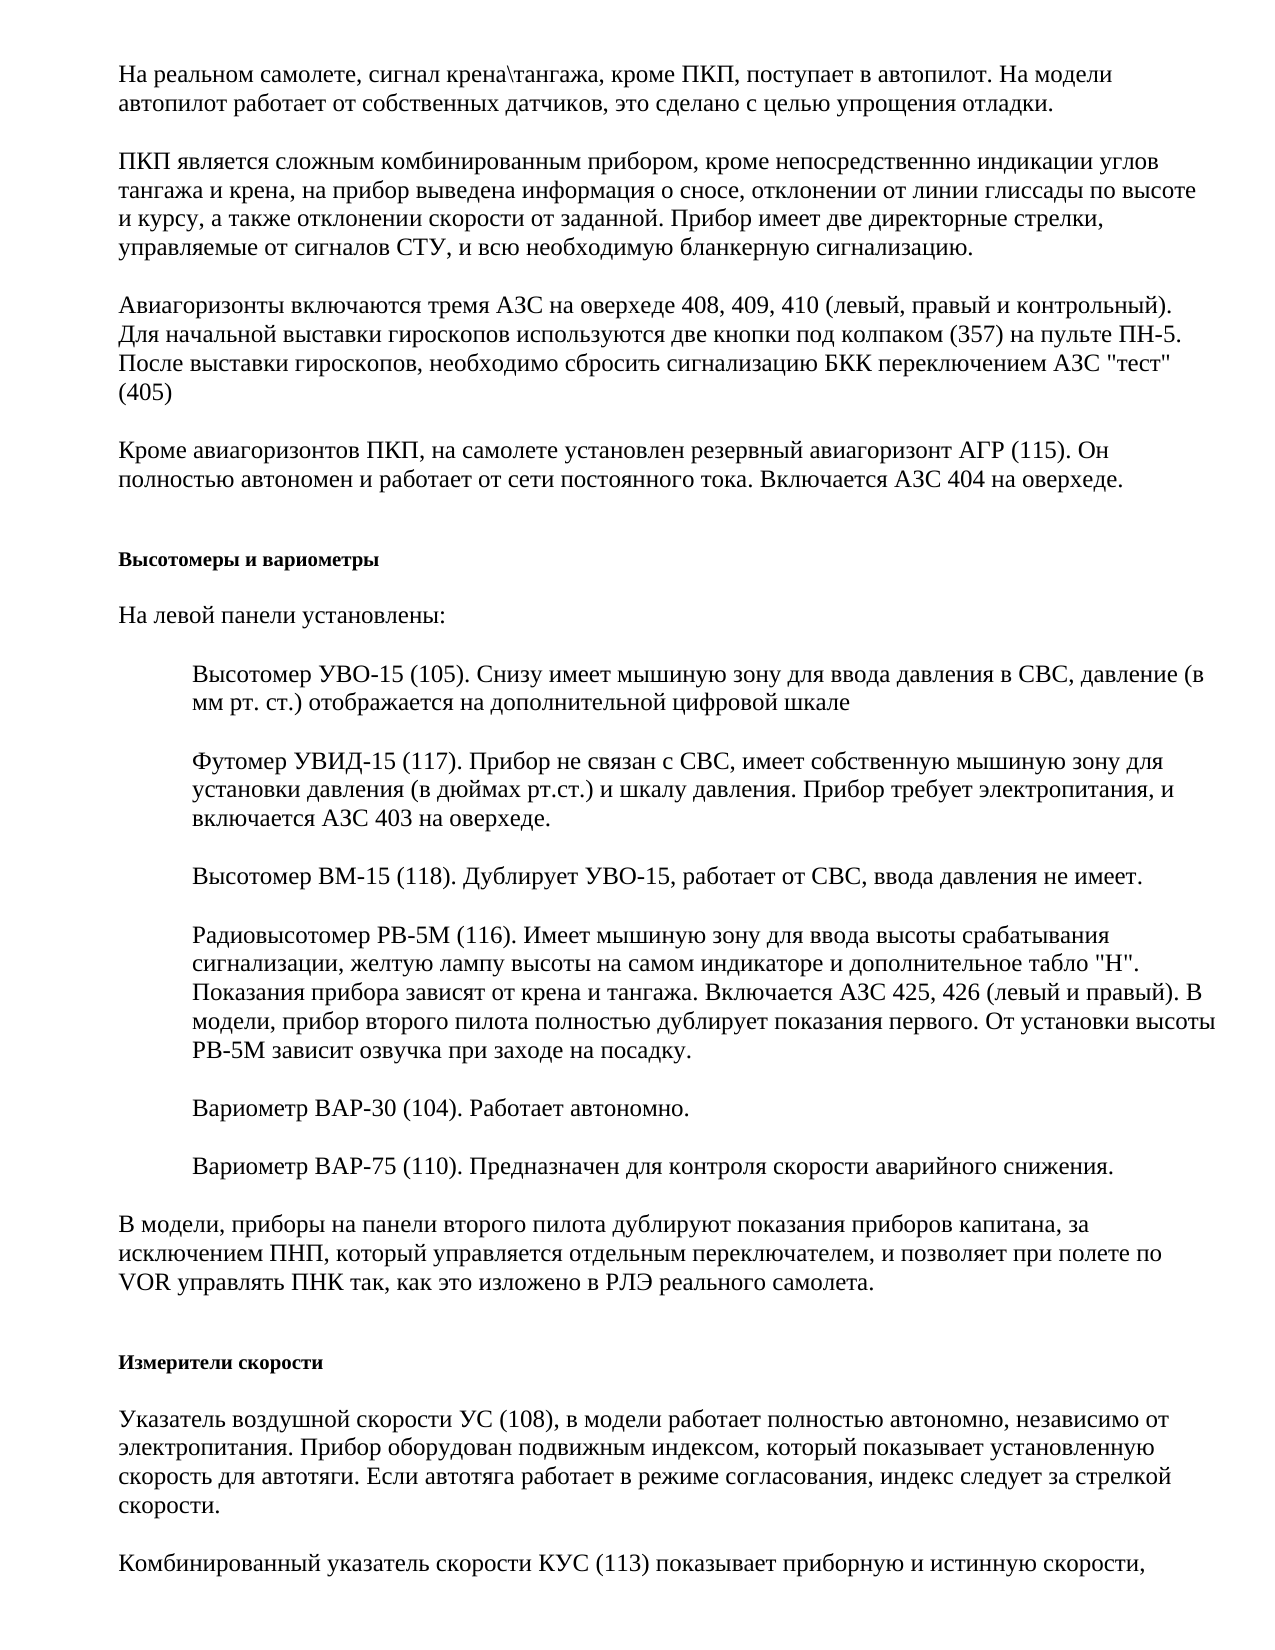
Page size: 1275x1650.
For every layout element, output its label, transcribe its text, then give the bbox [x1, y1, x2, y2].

subtitle Высотомеры и вариометры [118, 547, 1216, 571]
text ПКП является сложным комбинированным прибором, кроме непосредственнно индикации углов тангажа и крена, на прибор выведена информация о сносе, отклонении от линии глиссады по высоте и курсу, а также отклонении скорости от заданной. Прибор имеет две директорные стрелки, управляемые от сигналов СТУ, и всю необходимую бланкерную сигнализацию. [118, 146, 1216, 261]
list Футомер УВИД-15 (117). Прибор не связан с СВС, имеет собственную мышиную зону для установки давления (в дюймах рт.ст.) и шкалу давления. Прибор требует электропитания, и включается АЗС 403 на оверхеде. [162, 746, 1216, 832]
subtitle Измерители скорости [118, 1350, 1216, 1374]
text Авиагоризонты включаются тремя АЗС на оверхеде 408, 409, 410 (левый, правый и контрольный). Для начальной выставки гироскопов используются две кнопки под колпаком (357) на пульте ПН-5. После выставки гироскопов, необходимо сбросить сигнализацию БКК переключением АЗС "тест" (405) [118, 291, 1216, 406]
list Вариометр ВАР-75 (110). Предназначен для контроля скорости аварийного снижения. [162, 1151, 1216, 1180]
text Указатель воздушной скорости УС (108), в модели работает полностью автономно, независимо от электропитания. Прибор оборудован подвижным индексом, который показывает установленную скорость для автотяги. Если автотяга работает в режиме согласования, индекс следует за стрелкой скорости. [118, 1404, 1216, 1519]
list Радиовысотомер РВ-5М (116). Имеет мышиную зону для ввода высоты срабатывания сигнализации, желтую лампу высоты на самом индикаторе и дополнительное табло "H". Показания прибора зависят от крена и тангажа. Включается АЗС 425, 426 (левый и правый). В модели, прибор второго пилота полностью дублирует показания первого. От установки высоты РВ-5М зависит озвучка при заходе на посадку. [162, 920, 1216, 1063]
list Вариометр ВАР-30 (104). Работает автономно. [162, 1093, 1216, 1122]
text Комбинированный указатель скорости КУС (113) показывает приборную и истинную скорости, [118, 1548, 1216, 1577]
text В модели, приборы на панели второго пилота дублируют показания приборов капитана, за исключением ПНП, который управляется отдельным переключателем, и позволяет при полете по VOR управлять ПНК так, как это изложено в РЛЭ реального самолета. [118, 1209, 1216, 1296]
list Высотомер УВО-15 (105). Снизу имеет мышиную зону для ввода давления в СВС, давление (в мм рт. ст.) отображается на дополнительной цифровой шкале [162, 659, 1216, 716]
text На левой панели установлены: [118, 601, 1216, 629]
text Кроме авиагоризонтов ПКП, на самолете установлен резервный авиагоризонт АГР (115). Он полностью автономен и работает от сети постоянного тока. Включается АЗС 404 на оверхеде. [118, 435, 1216, 492]
text На реальном самолете, сигнал крена\тангажа, кроме ПКП, поступает в автопилот. На модели автопилот работает от собственных датчиков, это сделано с целью упрощения отладки. [118, 59, 1216, 117]
list Высотомер ВМ-15 (118). Дублирует УВО-15, работает от СВС, ввода давления не имеет. [162, 861, 1216, 890]
